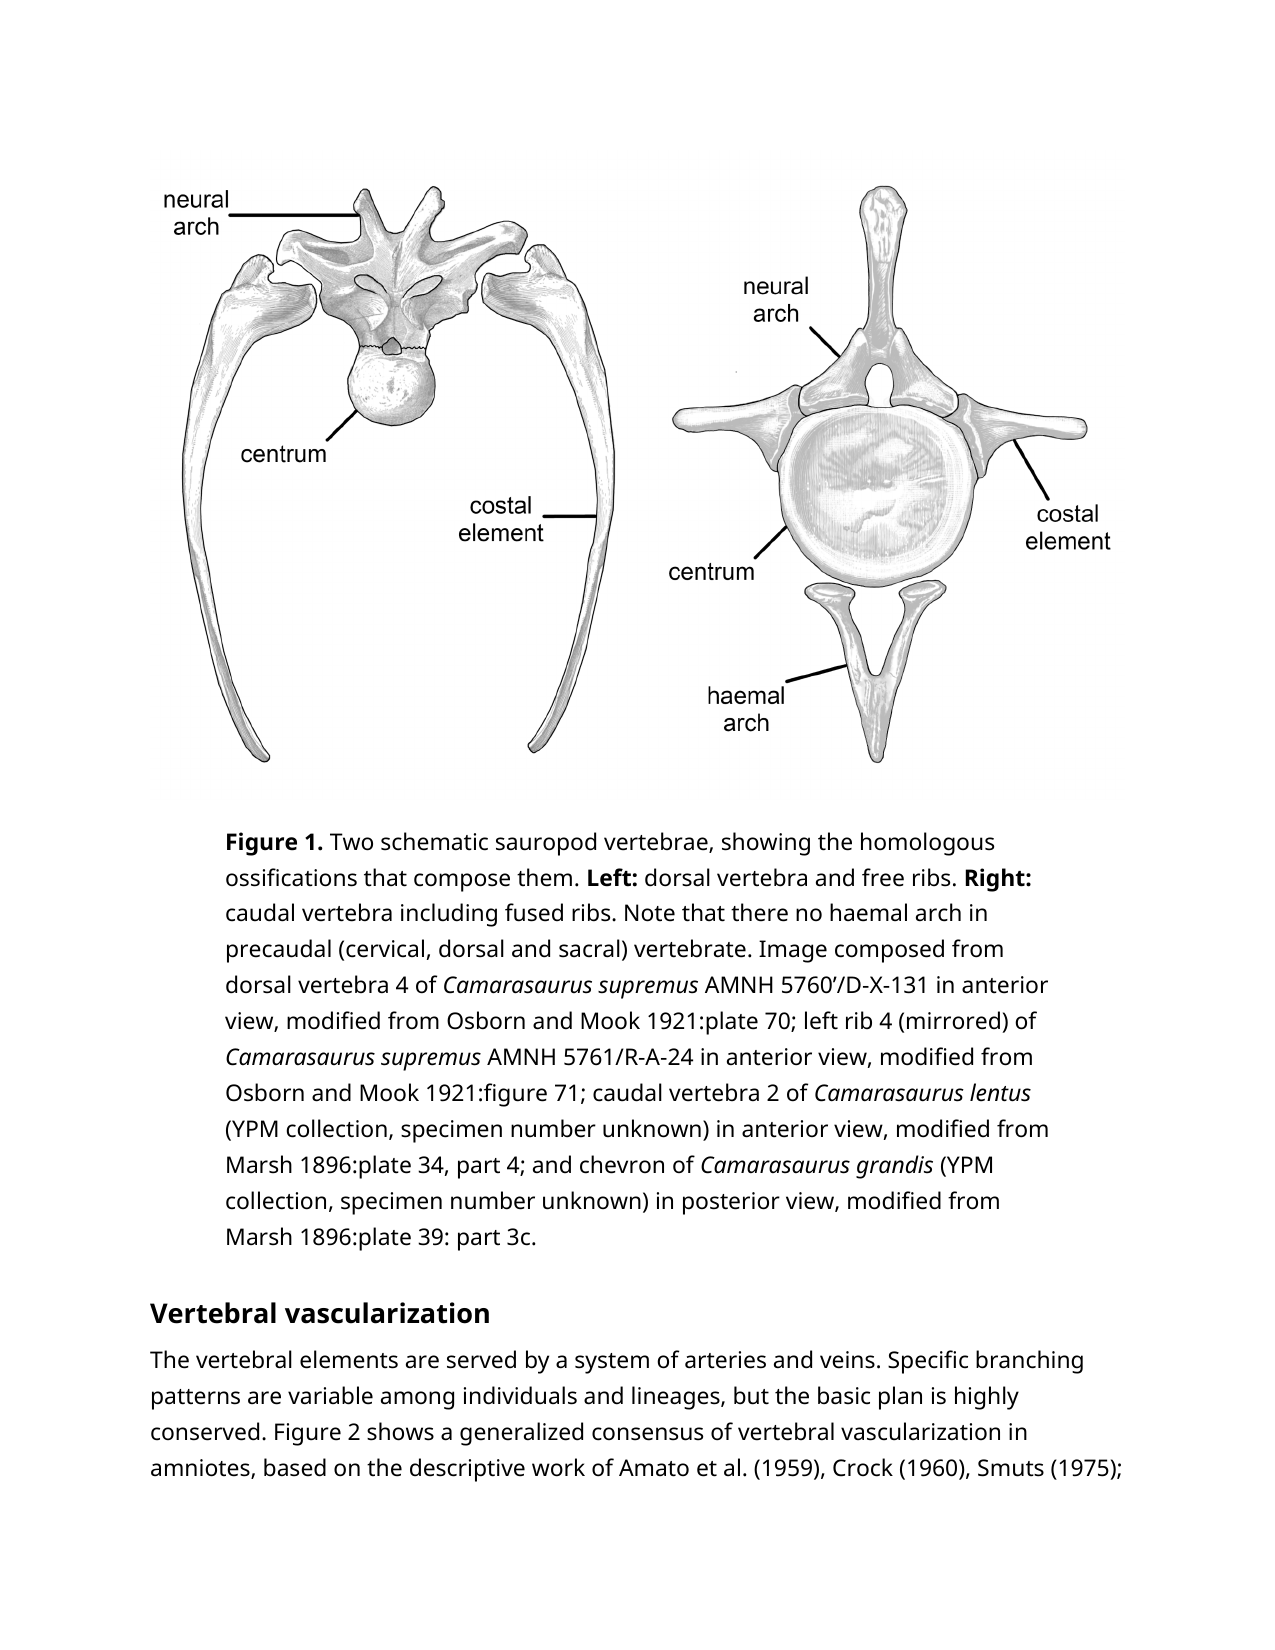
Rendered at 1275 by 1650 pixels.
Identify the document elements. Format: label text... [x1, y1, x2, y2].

text The vertebral elements are served by a system of arteries and veins. Specific branching patterns are variable among individuals and lineages, but the basic plan is highly conserved. Figure 2 shows a generalized consensus of vertebral vascularization in amniotes, based on the descriptive work of Amato et al. (1959), Crock (1960), Smuts (1975); [150, 1344, 1125, 1483]
subtitle Vertebral vascularization [150, 1294, 1125, 1331]
text Figure 1. Two schematic sauropod vertebrae, showing the homologous ossifications that compose them. Left: dorsal vertebra and free ribs. Right: caudal vertebra including fused ribs. Note that there no haemal arch in precaudal (cervical, dorsal and sacral) vertebrate. Image composed from dorsal vertebra 4 of Camarasaurus supremus AMNH 5760’/D-X-131 in anterior view, modified from Osborn and Mook 1921:plate 70; left rib 4 (mirrored) of Camarasaurus supremus AMNH 5761/R-A-24 in anterior view, modified from Osborn and Mook 1921:figure 71; caudal vertebra 2 of Camarasaurus lentus (YPM collection, specimen number unknown) in anterior view, modified from Marsh 1896:plate 34, part 4; and chevron of Camarasaurus grandis (YPM collection, specimen number unknown) in posterior view, modified from Marsh 1896:plate 39: part 3c. [225, 826, 1050, 1252]
picture [150, 150, 1125, 800]
